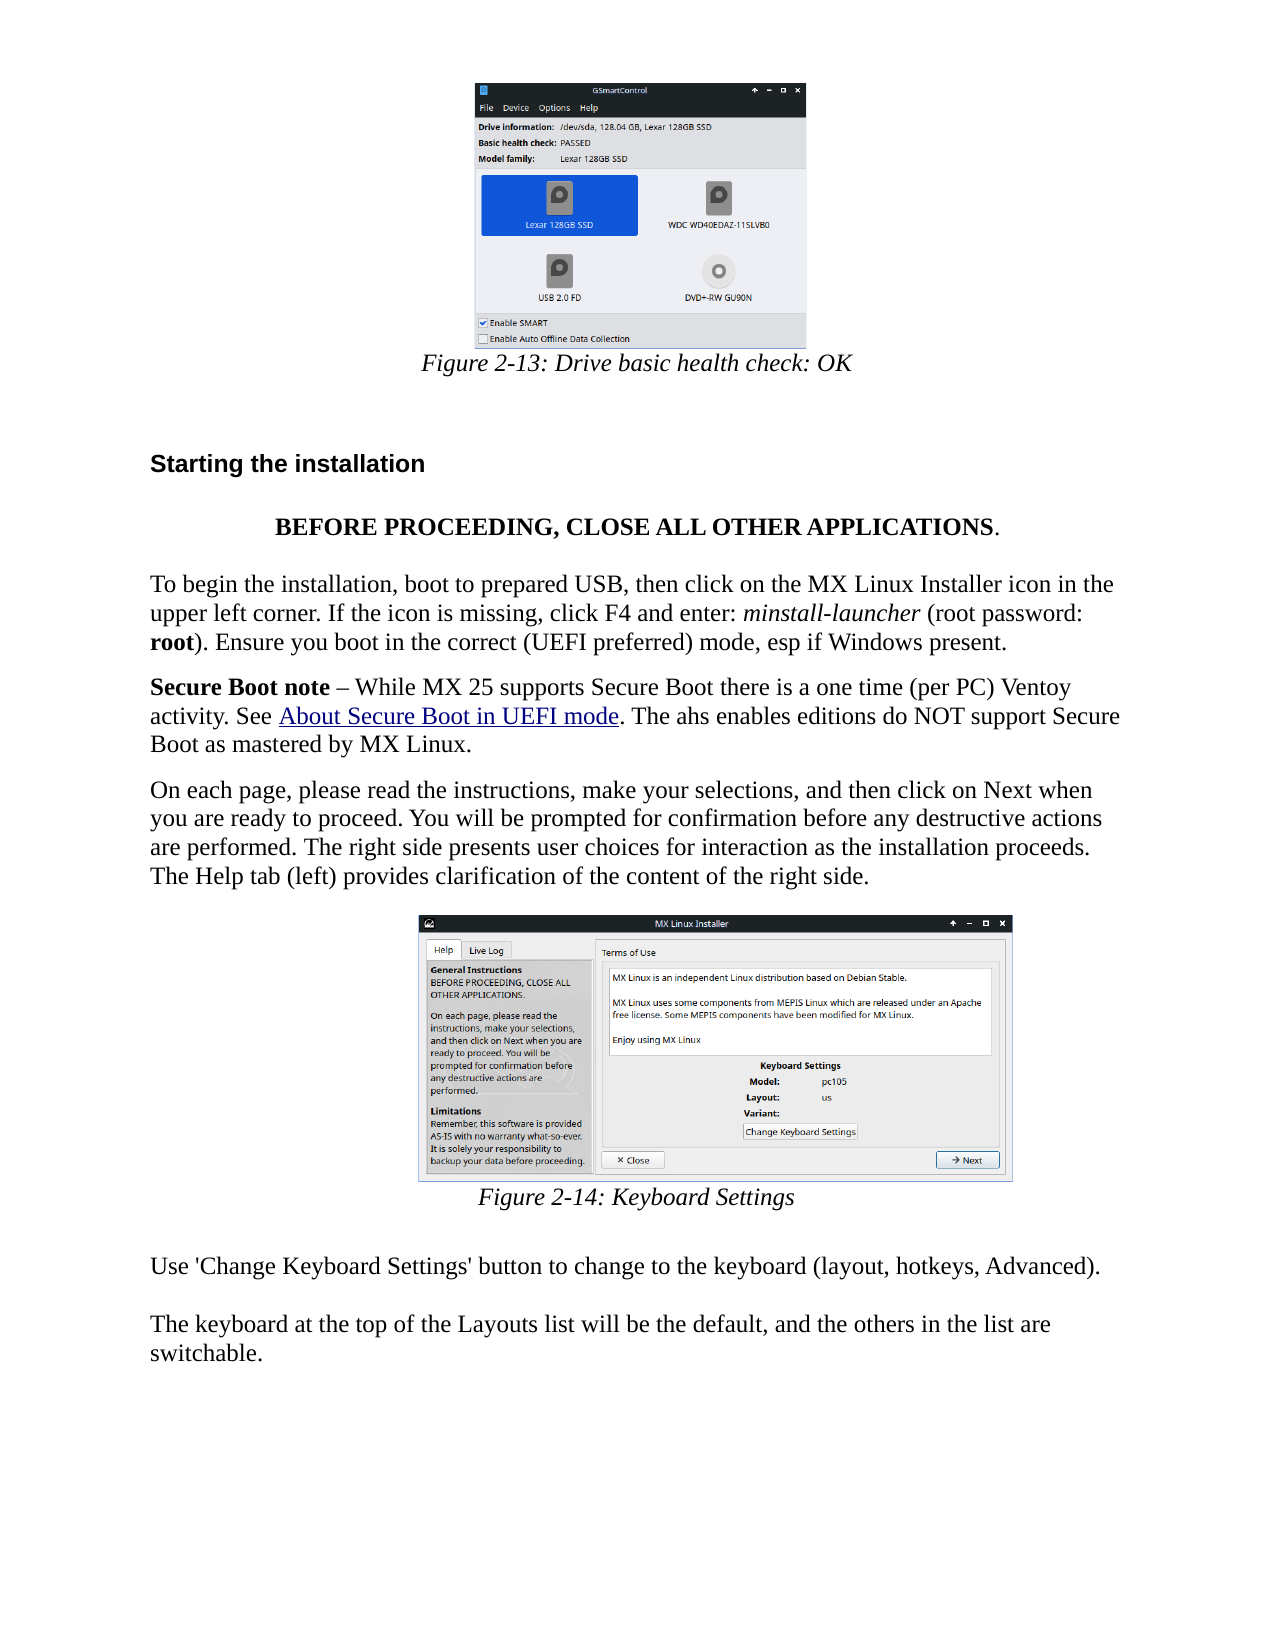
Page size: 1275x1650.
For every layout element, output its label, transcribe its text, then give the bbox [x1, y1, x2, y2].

text The keyboard at the top of the Layouts list will be the default, and the others in the list are switchable. [150, 1309, 1125, 1366]
text Figure 2-14: Keyboard Settings [150, 904, 1125, 1211]
text Figure 2-13: Drive basic health check: OK [150, 59, 1125, 377]
subtitle Starting the installation [150, 449, 1125, 478]
text On each page, please read the instructions, make your selections, and then click on Next when you are ready to proceed. You will be prompted for confirmation before any destructive actions are performed. The right side presents user choices for interaction as the installation proceeds. The Help tab (left) provides clarification of the content of the right side. [150, 775, 1125, 890]
text Secure Boot note – While MX 25 supports Secure Boot there is a one time (per PC) Ventoy activity. See About Secure Boot in UEFI mode. The ahs enables editions do NOT support Secure Boot as mastered by MX Linux. [150, 672, 1125, 758]
picture [474, 83, 807, 349]
text To begin the installation, boot to prepared USB, then click on the MX Linux Installer icon in the upper left corner. If the icon is missing, click F4 and enter: minstall-launcher (root password: root). Ensure you boot in the correct (UEFI preferred) mode, esp if Windows present. [150, 569, 1125, 656]
picture [418, 915, 1013, 1182]
text BEFORE PROCEEDING, CLOSE ALL OTHER APPLICATIONS. [150, 512, 1125, 541]
text Use 'Change Keyboard Settings' button to change to the keyboard (layout, hotkeys, Advanced). [150, 1251, 1125, 1280]
